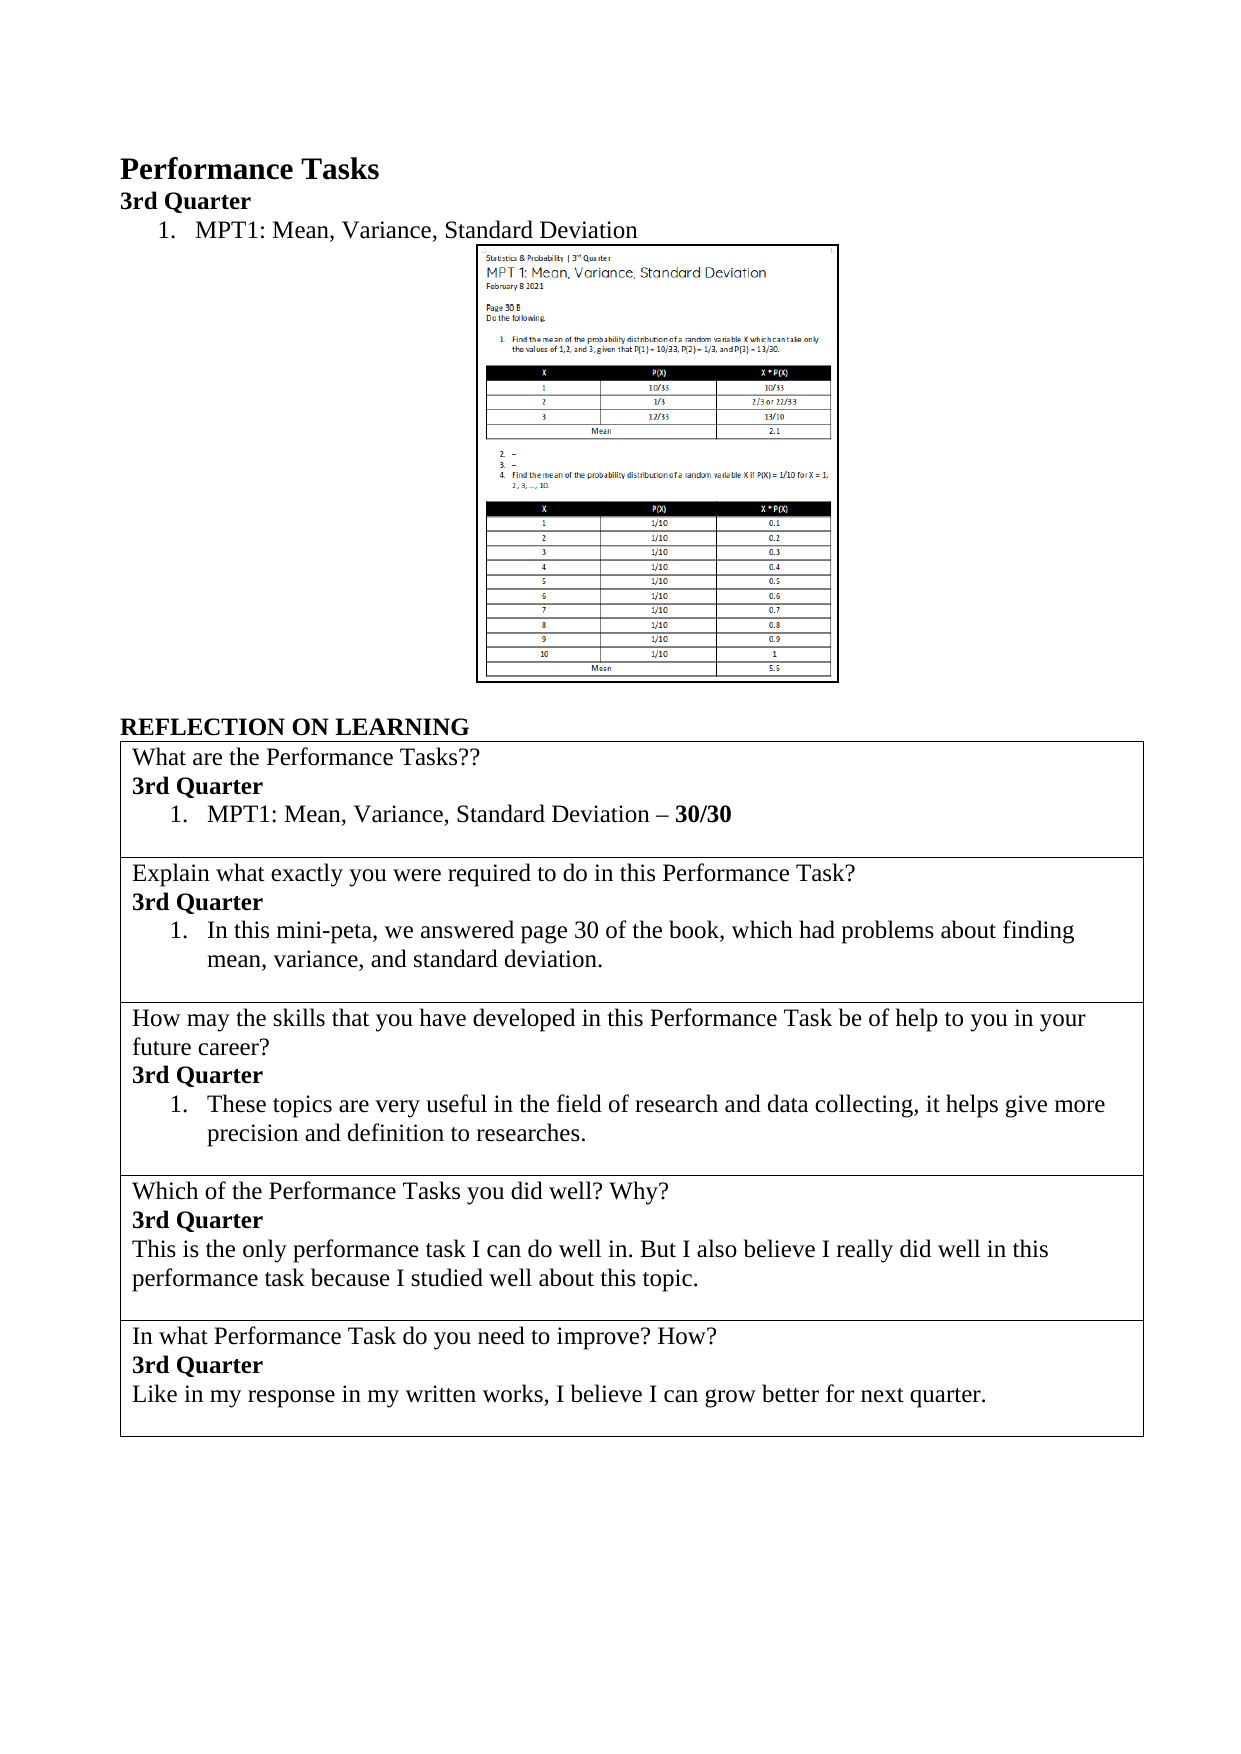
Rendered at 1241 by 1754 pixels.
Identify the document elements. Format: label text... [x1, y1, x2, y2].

text 3rd Quarter [120, 186, 1120, 215]
text REFLECTION ON LEARNING [120, 712, 1120, 741]
list MPT1: Mean, Variance, Standard Deviation [157, 215, 1120, 243]
table_header What are the Performance Tasks?? 3rd Quarter MPT1: Mean, Variance, Standard Deviation – 30/30 [121, 742, 1143, 857]
text Performance Tasks [120, 150, 1120, 186]
picture [481, 248, 834, 679]
table_cell How may the skills that you have developed in this Performance Task be of help to you in your future career? 3rd Quarter These topics are very useful in the field of research and data collecting, it helps give more precision and definition to researches. [121, 1003, 1143, 1175]
table_cell Explain what exactly you were required to do in this Performance Task? 3rd Quarter In this mini-peta, we answered page 30 of the book, which had problems about finding mean, variance, and standard deviation. [121, 858, 1143, 1002]
table_cell In what Performance Task do you need to improve? How? 3rd Quarter Like in my response in my written works, I believe I can grow better for next quarter. [121, 1321, 1143, 1436]
table_cell Which of the Performance Tasks you did well? Why? 3rd Quarter This is the only performance task I can do well in. But I also believe I really did well in this performance task because I studied well about this topic. [121, 1176, 1143, 1320]
